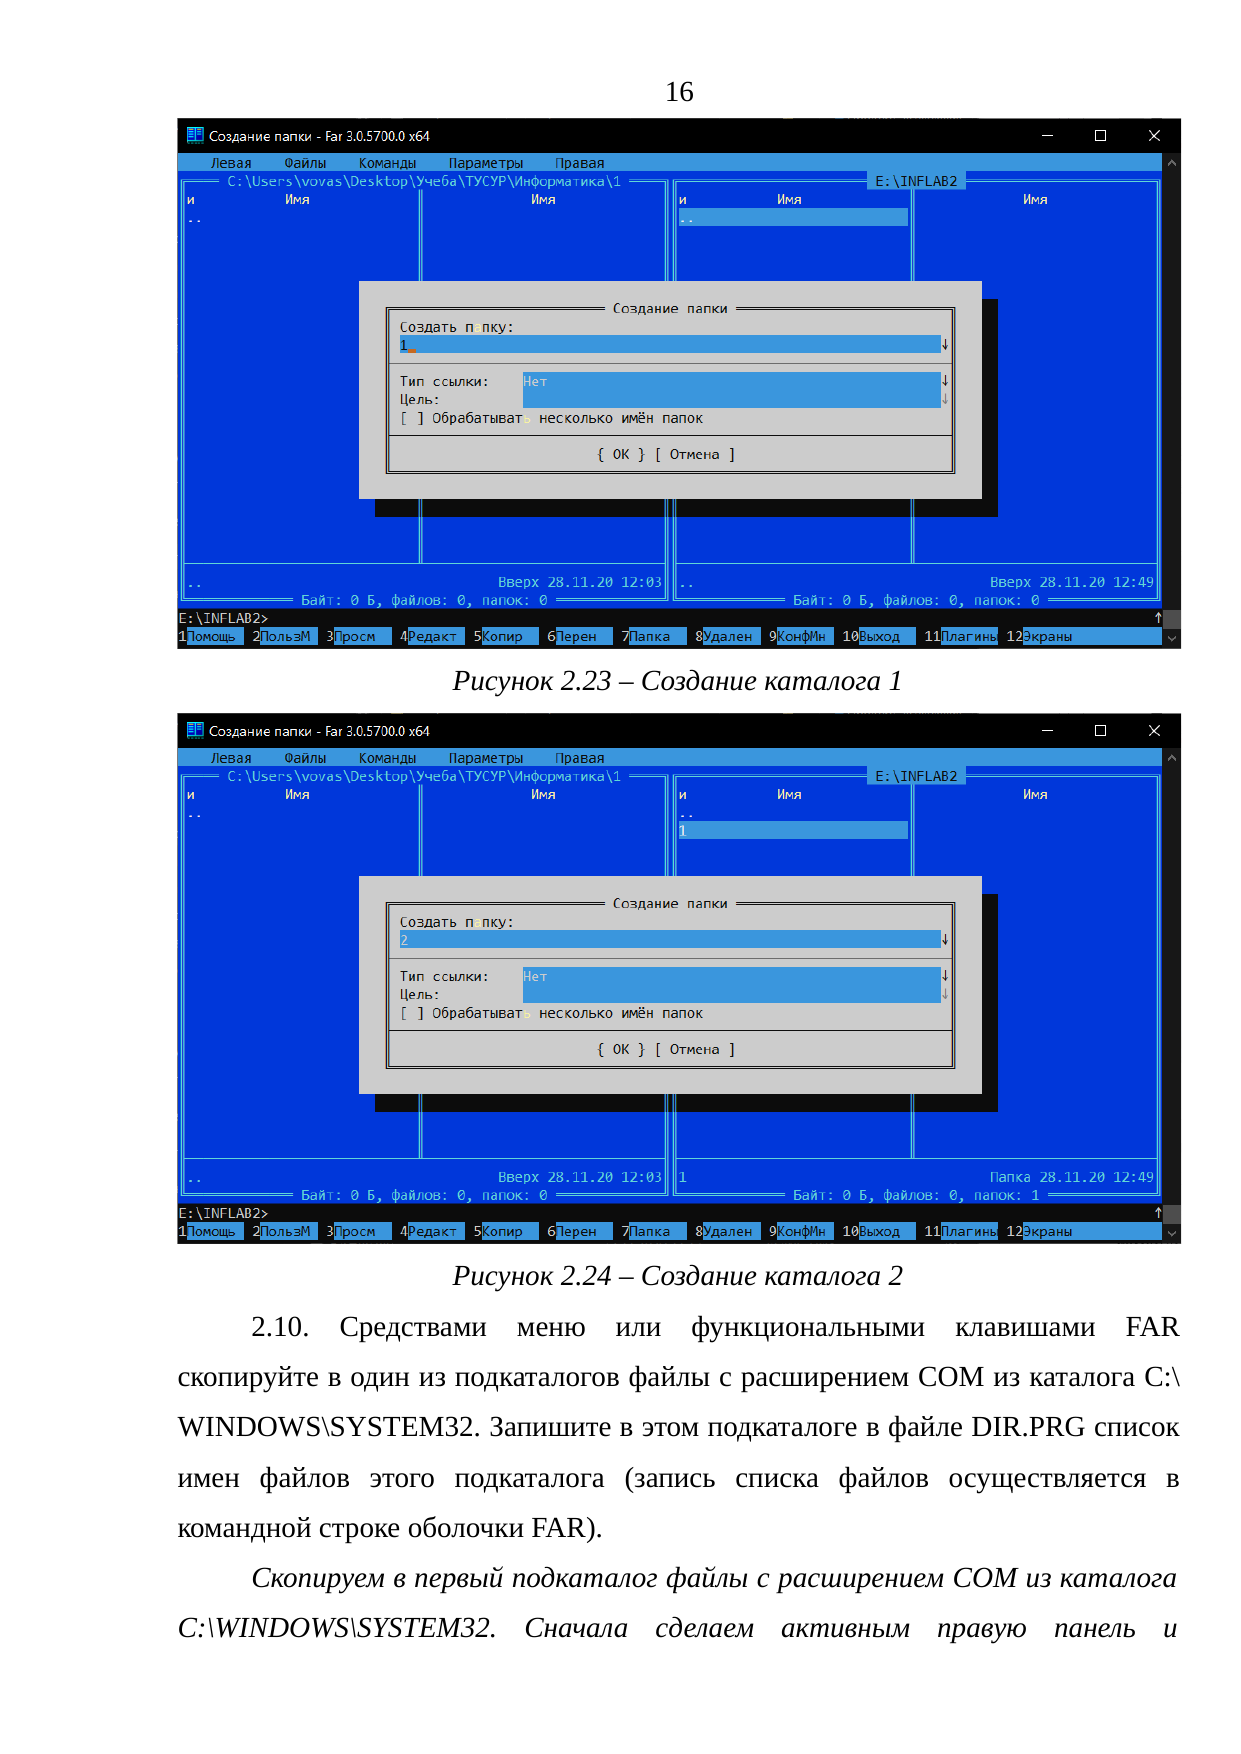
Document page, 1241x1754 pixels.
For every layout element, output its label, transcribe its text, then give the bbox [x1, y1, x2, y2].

text Рисунок 2.24 – Создание каталога 2 [177, 1258, 1181, 1292]
text 2.10. Средствами меню или функциональными клавишами FAR скопируйте в один из подкаталогов файлы с расширением COM из каталога C:\WINDOWS\SYSTEM32. Запишите в этом подкаталоге в файле DIR.PRG список имен файлов этого подкаталога (запись списка файлов осуществляется в командной строке оболочки FAR). [177, 1309, 1181, 1543]
text Рисунок 2.23 – Создание каталога 1 [177, 663, 1181, 697]
text Скопируем в первый подкаталог файлы с расширением COM из каталога C:\WINDOWS\SYSTEM32. Сначала сделаем активным правую панель и [177, 1560, 1181, 1644]
